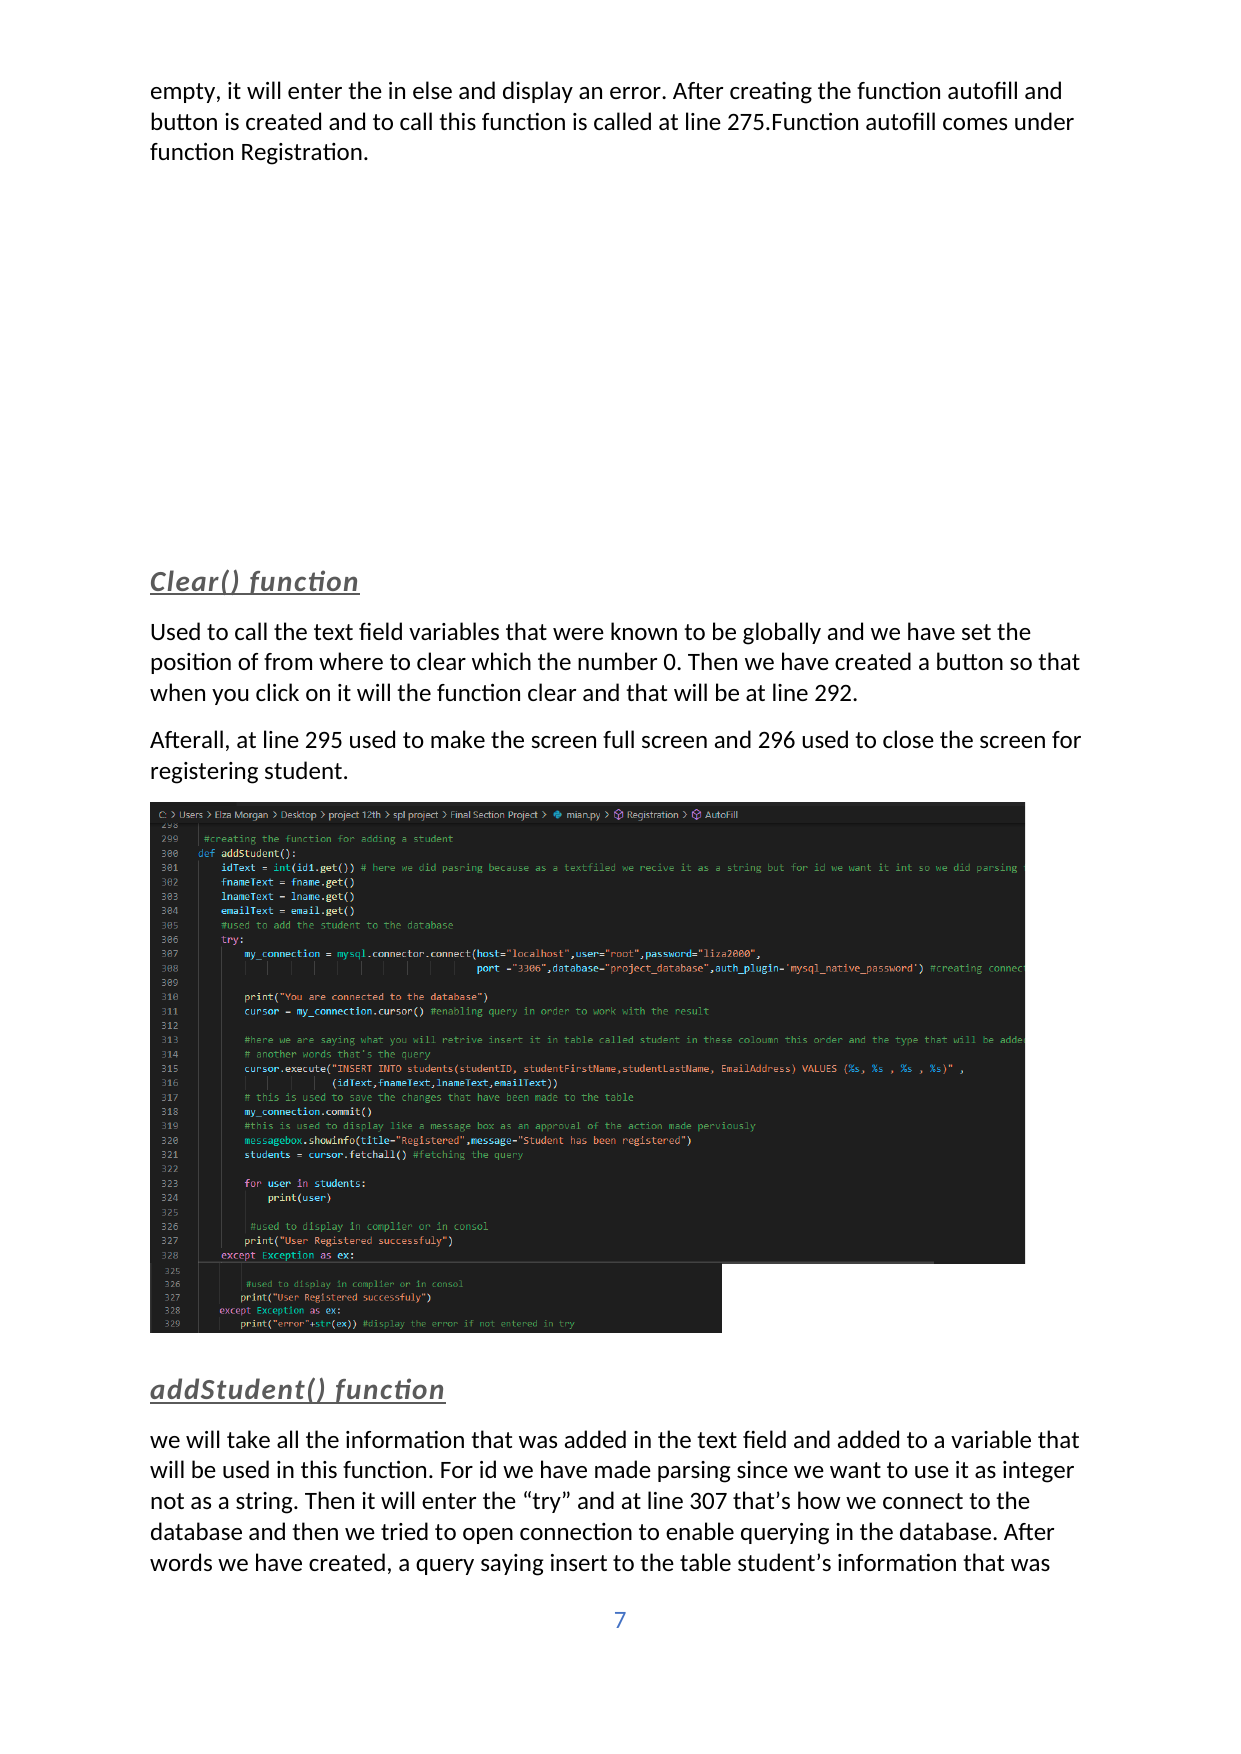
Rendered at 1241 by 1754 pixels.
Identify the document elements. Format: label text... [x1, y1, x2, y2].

text we will take all the information that was added in the text field and added to a variable that will be used in this function. For id we have made parsing since we want to use it as integer not as a string. Then it will enter the “try” and at line 307 that’s how we connect to the database and then we tried to open connection to enable querying in the database. After words we have created, a query saying insert to the table student’s information that was [150, 1424, 1090, 1577]
text Used to call the text field variables that were known to be globally and we have set the position of from where to clear which the number 0. Then we have created a button so that when you click on it will the function clear and that will be at line 292. [150, 616, 1090, 708]
text empty, it will enter the in else and display an error. After creating the function autofill and button is created and to call this function is called at line 275.Function autofill comes under function Registration. [150, 75, 1090, 167]
subtitle Clear() function [150, 563, 1090, 599]
subtitle addStudent() function [150, 1371, 1090, 1407]
text Afterall, at line 295 used to make the screen full screen and 296 used to close the screen for registering student. [150, 724, 1090, 786]
